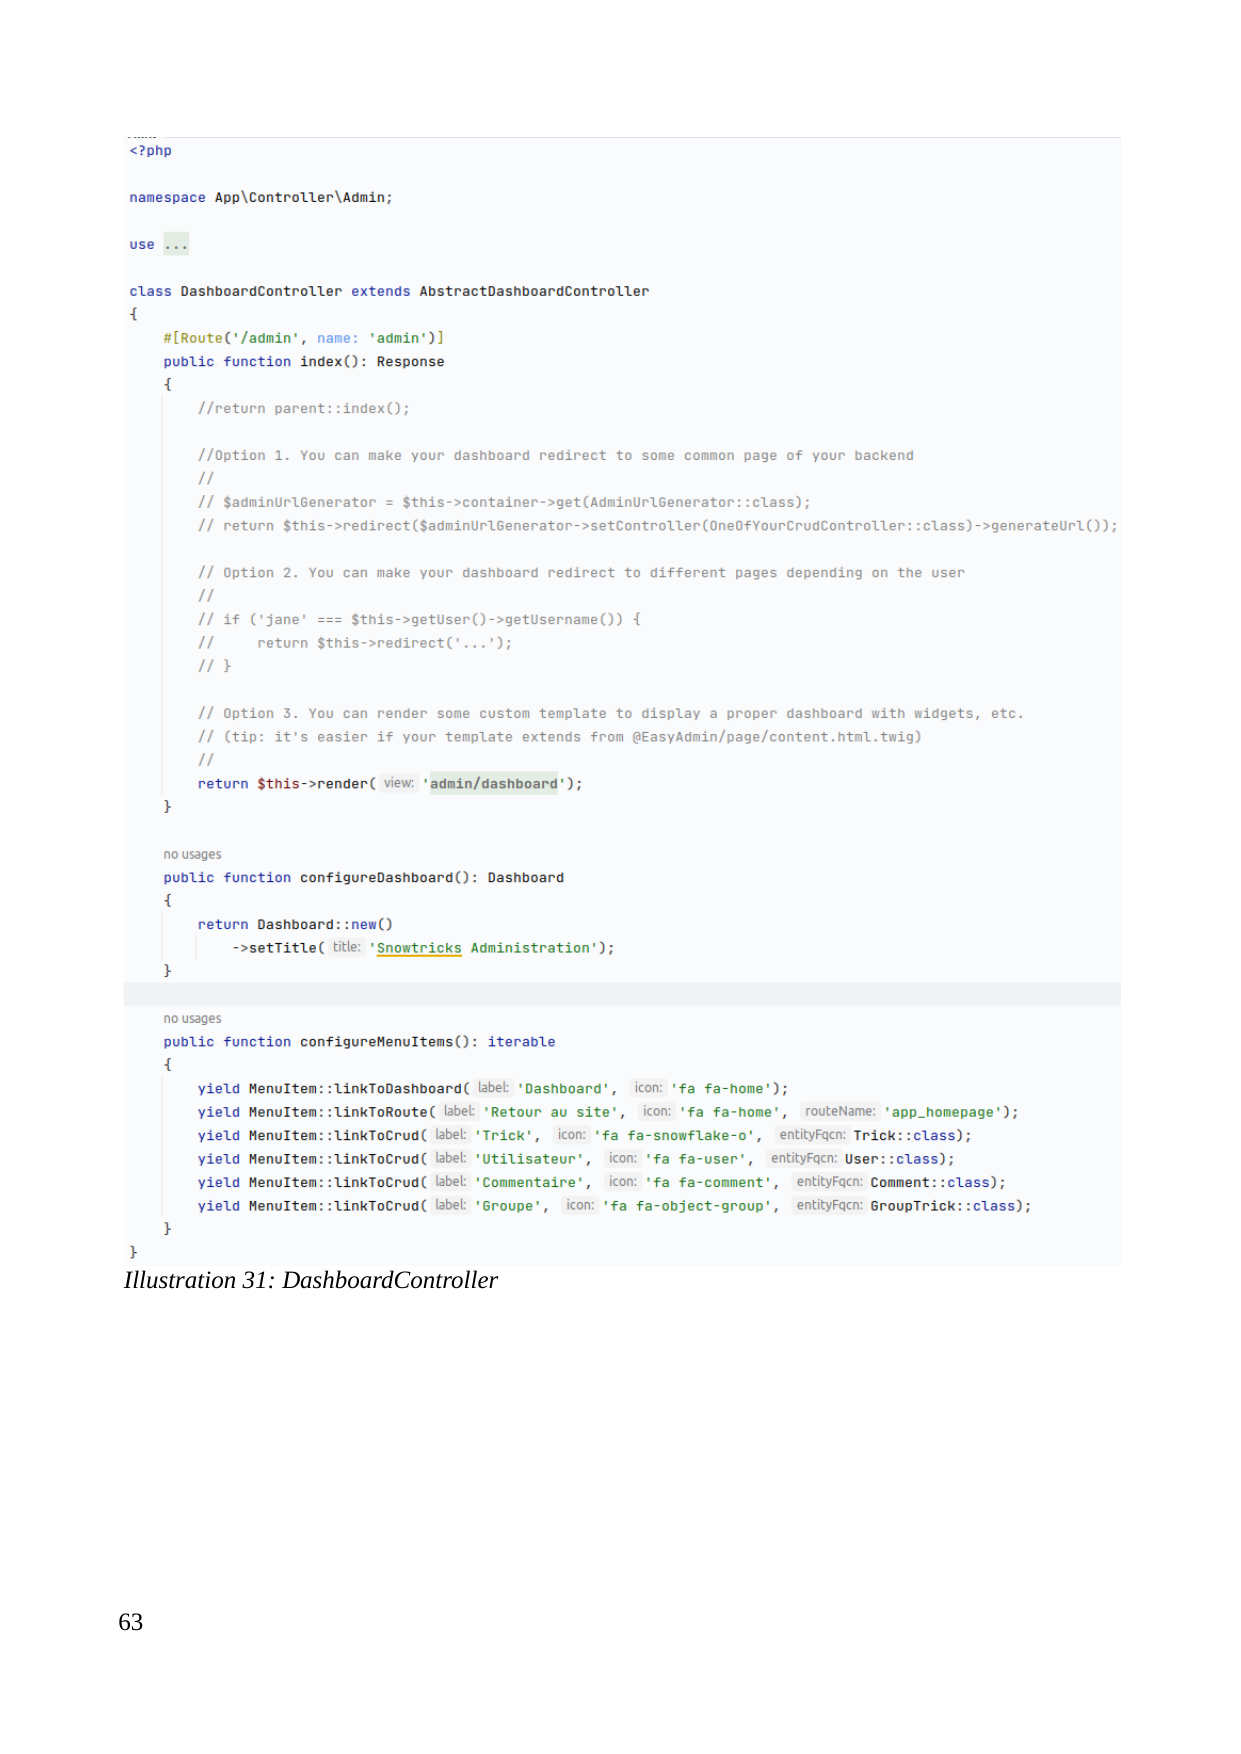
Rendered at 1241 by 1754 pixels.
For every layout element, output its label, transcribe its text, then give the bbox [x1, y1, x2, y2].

text Illustration 31: DashboardController [124, 1266, 1121, 1294]
picture [123, 137, 1121, 1266]
